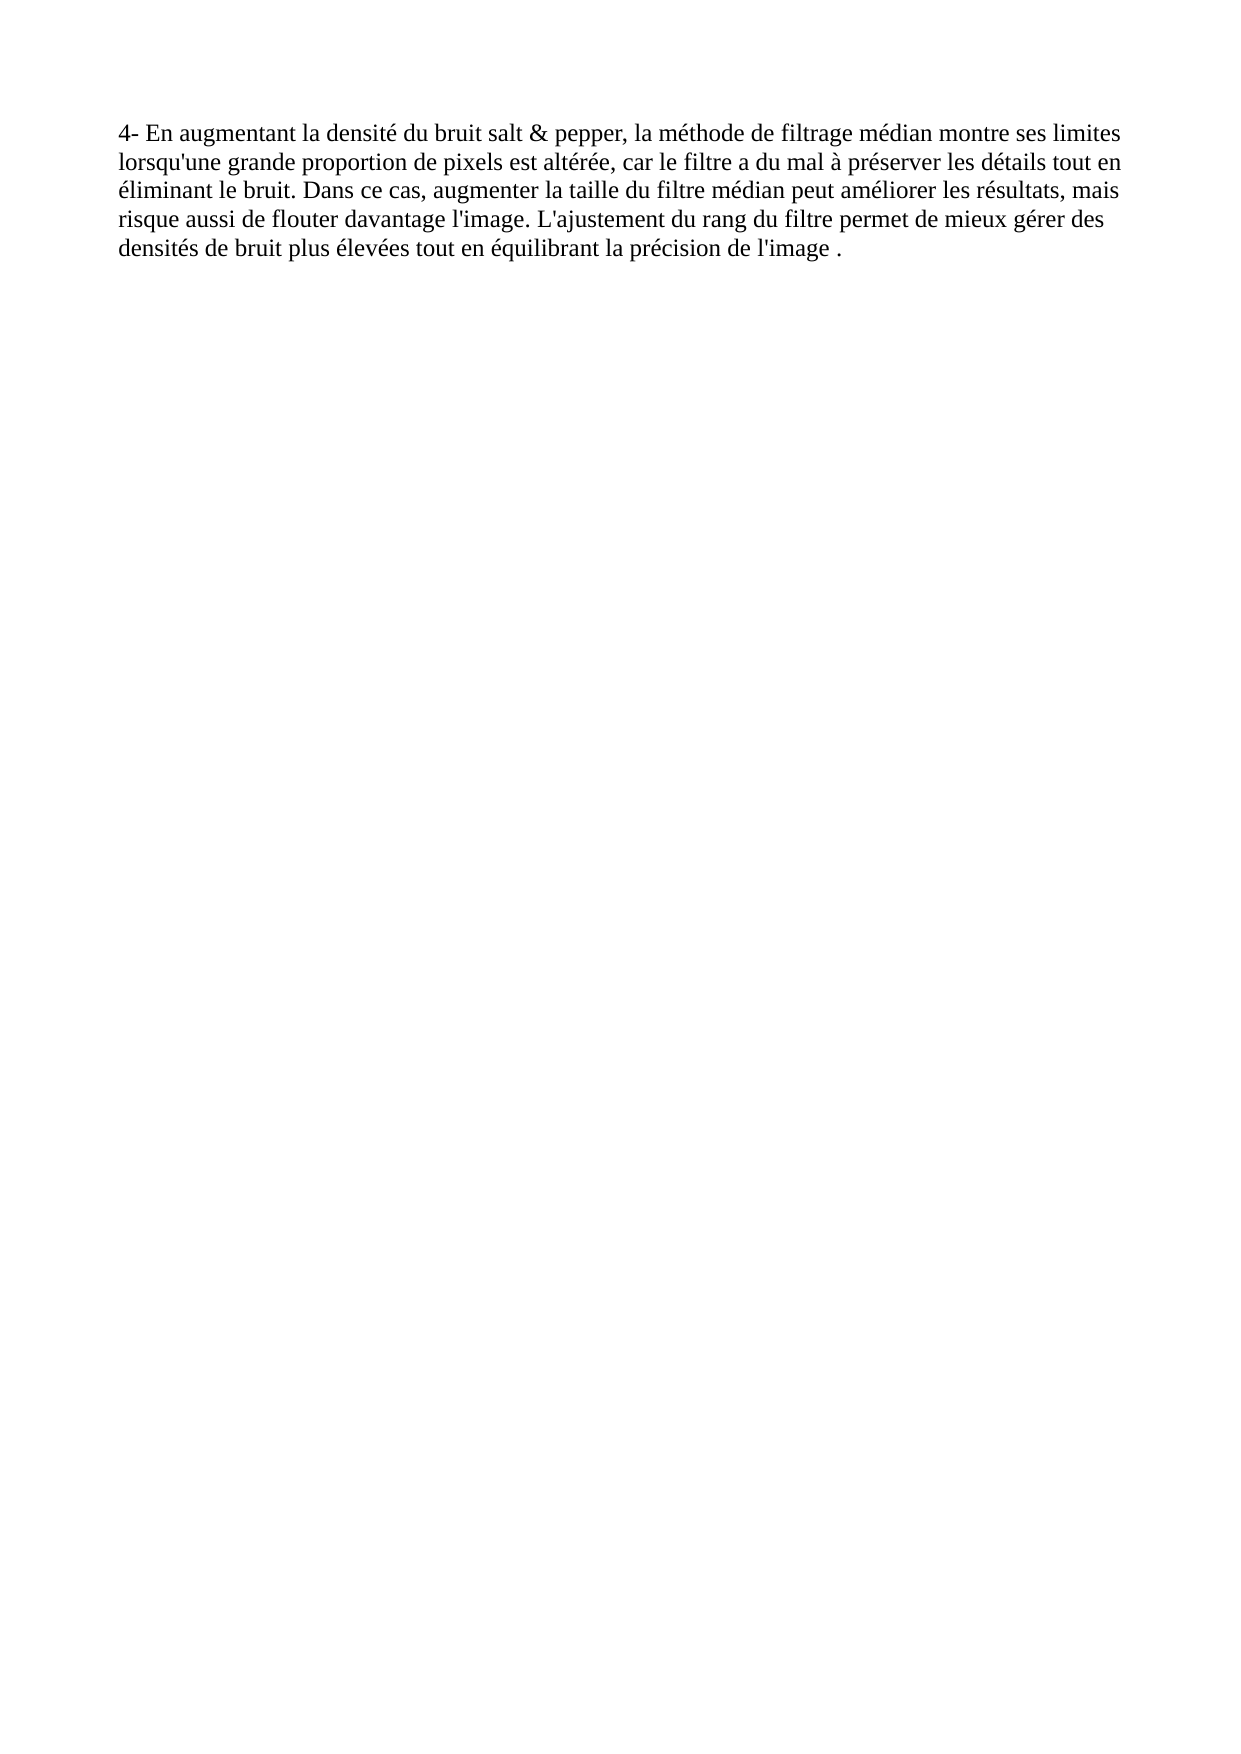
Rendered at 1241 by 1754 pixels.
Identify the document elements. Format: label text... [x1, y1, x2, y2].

text 4- En augmentant la densité du bruit salt & pepper, la méthode de filtrage médian montre ses limites lorsqu'une grande proportion de pixels est altérée, car le filtre a du mal à préserver les détails tout en éliminant le bruit. Dans ce cas, augmenter la taille du filtre médian peut améliorer les résultats, mais risque aussi de flouter davantage l'image. L'ajustement du rang du filtre permet de mieux gérer des densités de bruit plus élevées tout en équilibrant la précision de l'image . [118, 118, 1122, 262]
